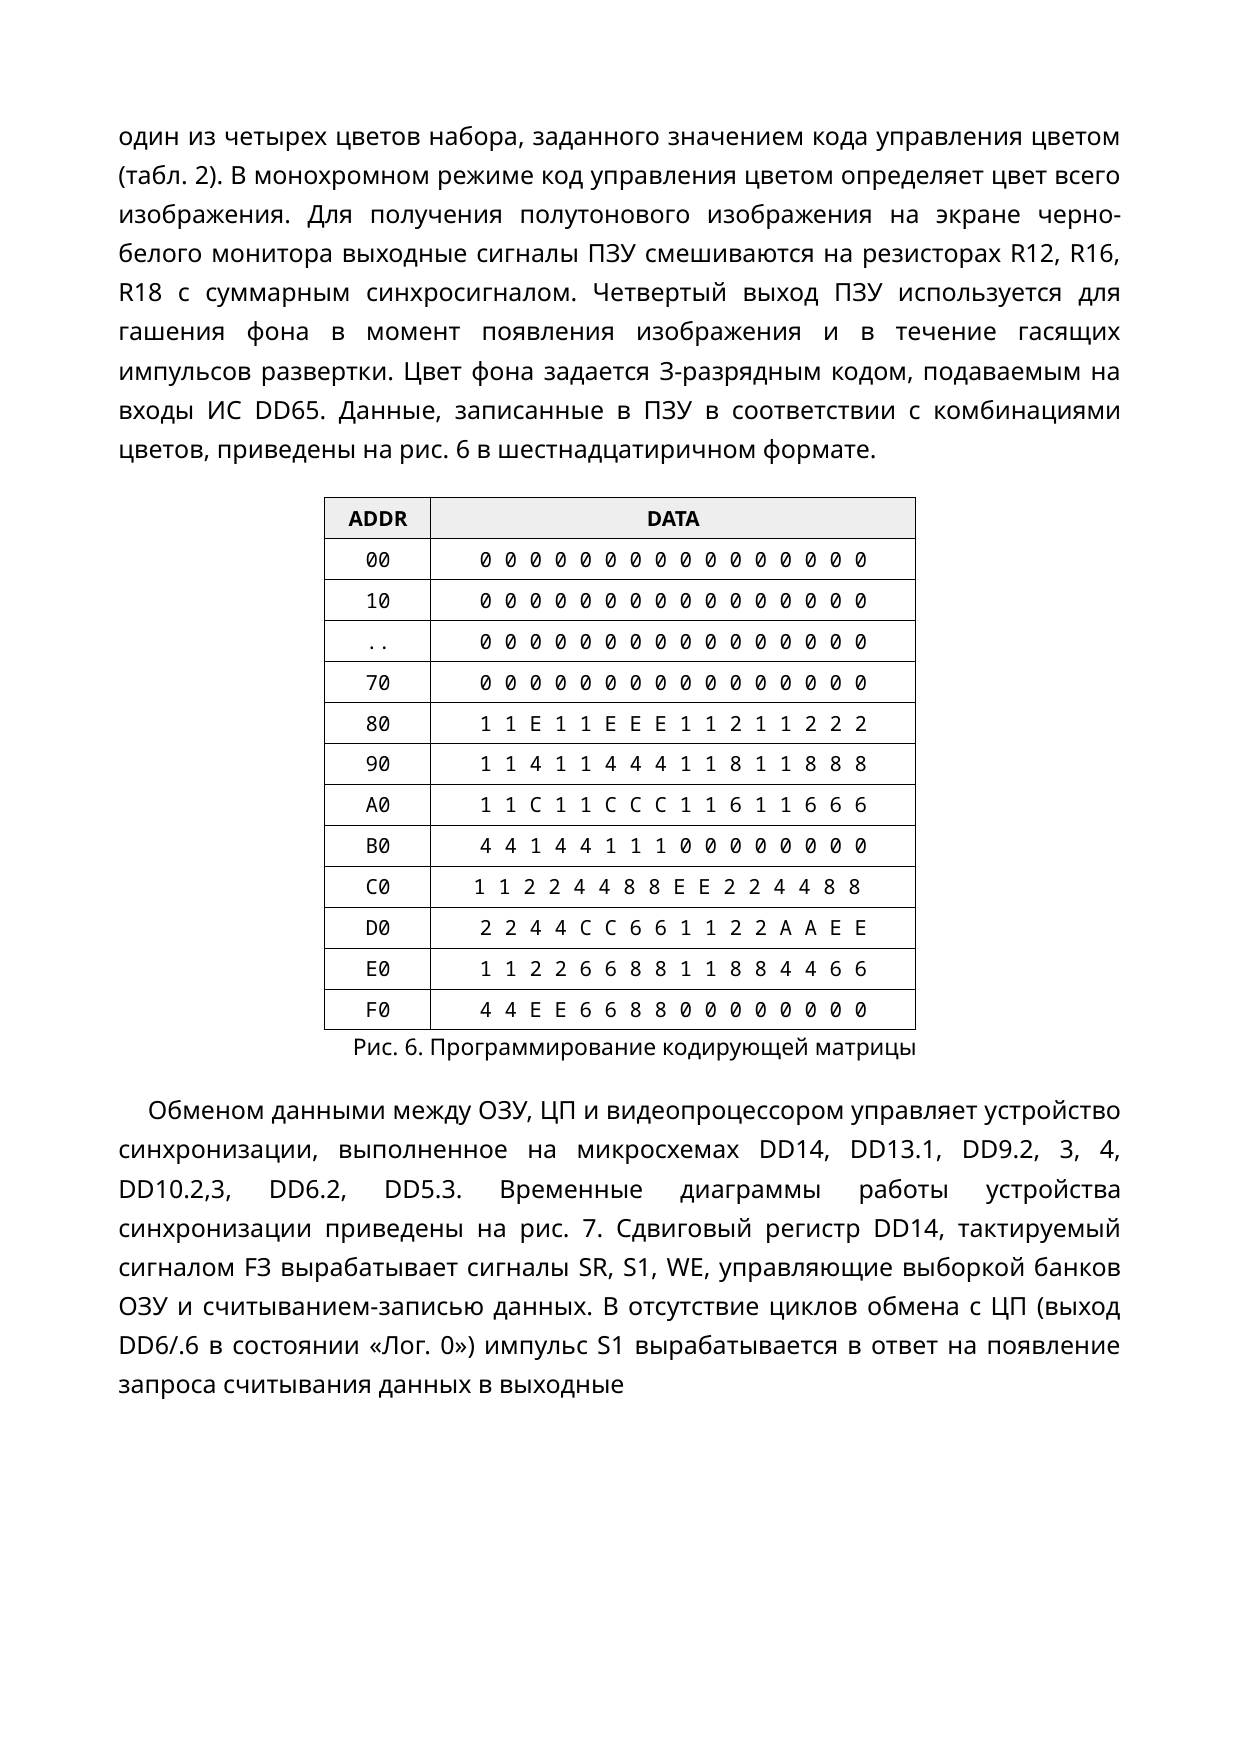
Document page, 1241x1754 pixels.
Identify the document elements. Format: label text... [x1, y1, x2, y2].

text Рис. 6. Программирование кодирующей матрицы [118, 1030, 1122, 1062]
table_cell 10 [325, 580, 430, 620]
table_cell 1 1 4 1 1 4 4 4 1 1 8 1 1 8 8 8 [431, 744, 915, 784]
table_cell F0 [325, 990, 430, 1029]
table_cell .. [325, 621, 430, 661]
table_cell A0 [325, 785, 430, 825]
table_cell 1 1 2 2 6 6 8 8 1 1 8 8 4 4 6 6 [431, 949, 915, 988]
table_cell 2 2 4 4 C C 6 6 1 1 2 2 A A E E [431, 908, 915, 947]
table_cell 1 1 2 2 4 4 8 8 E E 2 2 4 4 8 8 [431, 867, 915, 907]
table_cell C0 [325, 867, 430, 907]
table_header ADDR [325, 498, 430, 538]
table_cell 0 0 0 0 0 0 0 0 0 0 0 0 0 0 0 0 [431, 662, 915, 702]
table_cell E0 [325, 949, 430, 988]
table_cell 70 [325, 662, 430, 702]
table_cell B0 [325, 826, 430, 866]
table_cell 0 0 0 0 0 0 0 0 0 0 0 0 0 0 0 0 [431, 621, 915, 661]
table_cell 1 1 E 1 1 E E E 1 1 2 1 1 2 2 2 [431, 703, 915, 743]
table_header DATA [431, 498, 915, 538]
table_cell 0 0 0 0 0 0 0 0 0 0 0 0 0 0 0 0 [431, 580, 915, 620]
table_cell 0 0 0 0 0 0 0 0 0 0 0 0 0 0 0 0 [431, 539, 915, 579]
table_cell 00 [325, 539, 430, 579]
table_cell 90 [325, 744, 430, 784]
table_cell 1 1 C 1 1 C C C 1 1 6 1 1 6 6 6 [431, 785, 915, 825]
text Обменом данными между ОЗУ, ЦП и видеопроцессором управляет устройство синхронизации, выполненное на микросхемах DD14, DD13.1, DD9.2, 3, 4, DD10.2,3, DD6.2, DD5.3. Временные диаграммы работы устройства синхронизации приведены на рис. 7. Сдвиговый регистр DD14, тактируемый сигналом FЗ вырабатывает сигналы SR, S1, WE, управляющие выборкой банков ОЗУ и считыванием-записью данных. В отсутствие циклов обмена с ЦП (выход DD6/.6 в состоянии «Лог. 0») импульс S1 вырабатывается в ответ на появление запроса считывания данных в выходные [118, 1093, 1122, 1401]
table_cell 4 4 E E 6 6 8 8 0 0 0 0 0 0 0 0 [431, 990, 915, 1029]
text один из четырех цветов набора, заданного значением кода управления цветом (табл. 2). В монохромном режиме код управления цветом определяет цвет всего изображения. Для получения полутонового изображения на экране черно-белого монитора выходные сигналы ПЗУ смешиваются на резисторах R12, R16, R18 с суммарным синхросигналом. Четвертый выход ПЗУ используется для гашения фона в момент появления изображения и в течение гасящих импульсов развертки. Цвет фона задается З-разрядным кодом, подаваемым на входы ИС DD65. Данные, записанные в ПЗУ в соответствии с комбинациями цветов, приведены на рис. 6 в шестнадцатиричном формате. [118, 118, 1122, 466]
table_cell 4 4 1 4 4 1 1 1 0 0 0 0 0 0 0 0 [431, 826, 915, 866]
table_cell 80 [325, 703, 430, 743]
table_cell D0 [325, 908, 430, 947]
